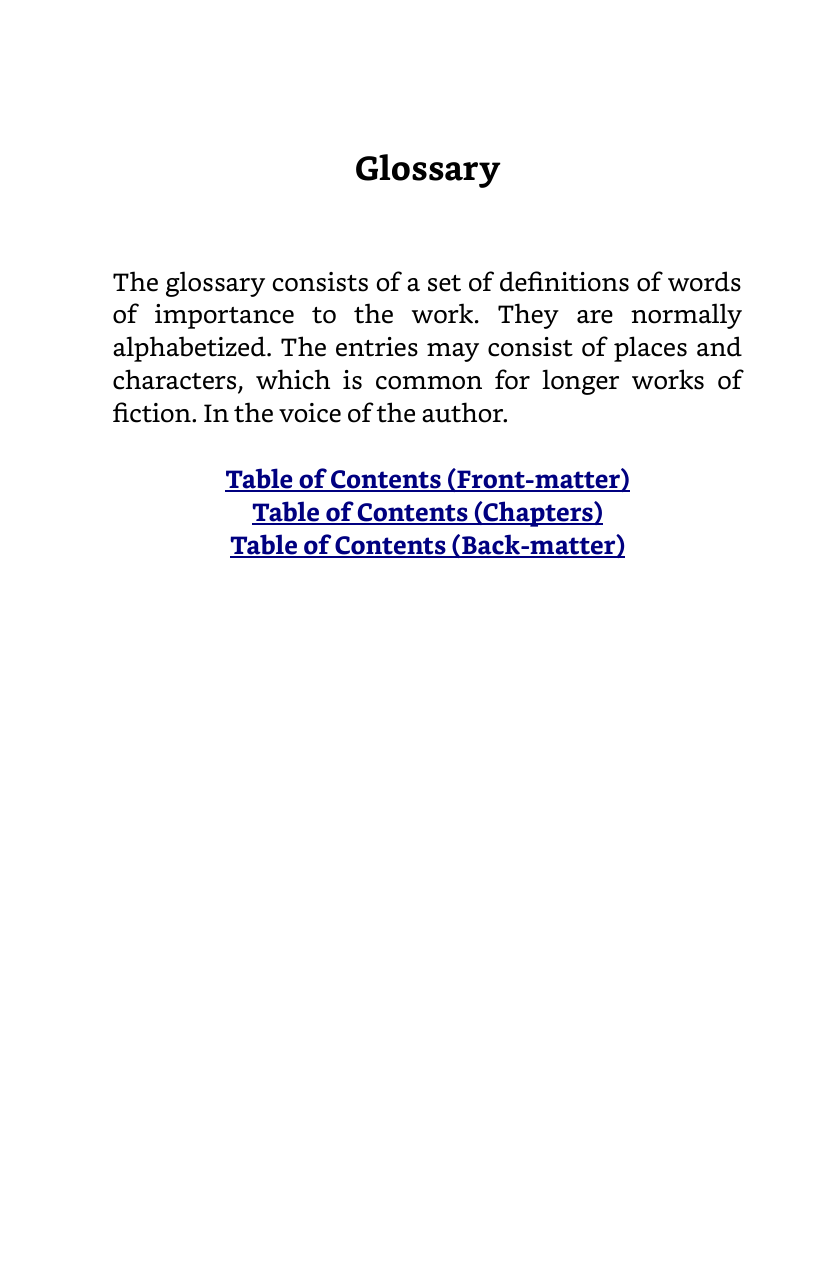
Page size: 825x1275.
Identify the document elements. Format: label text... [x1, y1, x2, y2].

text The glossary consists of a set of definitions of words of importance to the work. They are normally alphabetized. The entries may consist of places and characters, which is common for longer works of fiction. In the voice of the author. [112, 264, 742, 429]
text Table of Contents (Front-matter) [112, 462, 742, 495]
text Table of Contents (Chapters) [112, 495, 742, 528]
text Table of Contents (Back-matter) [112, 528, 742, 561]
subtitle Glossary [112, 146, 742, 189]
